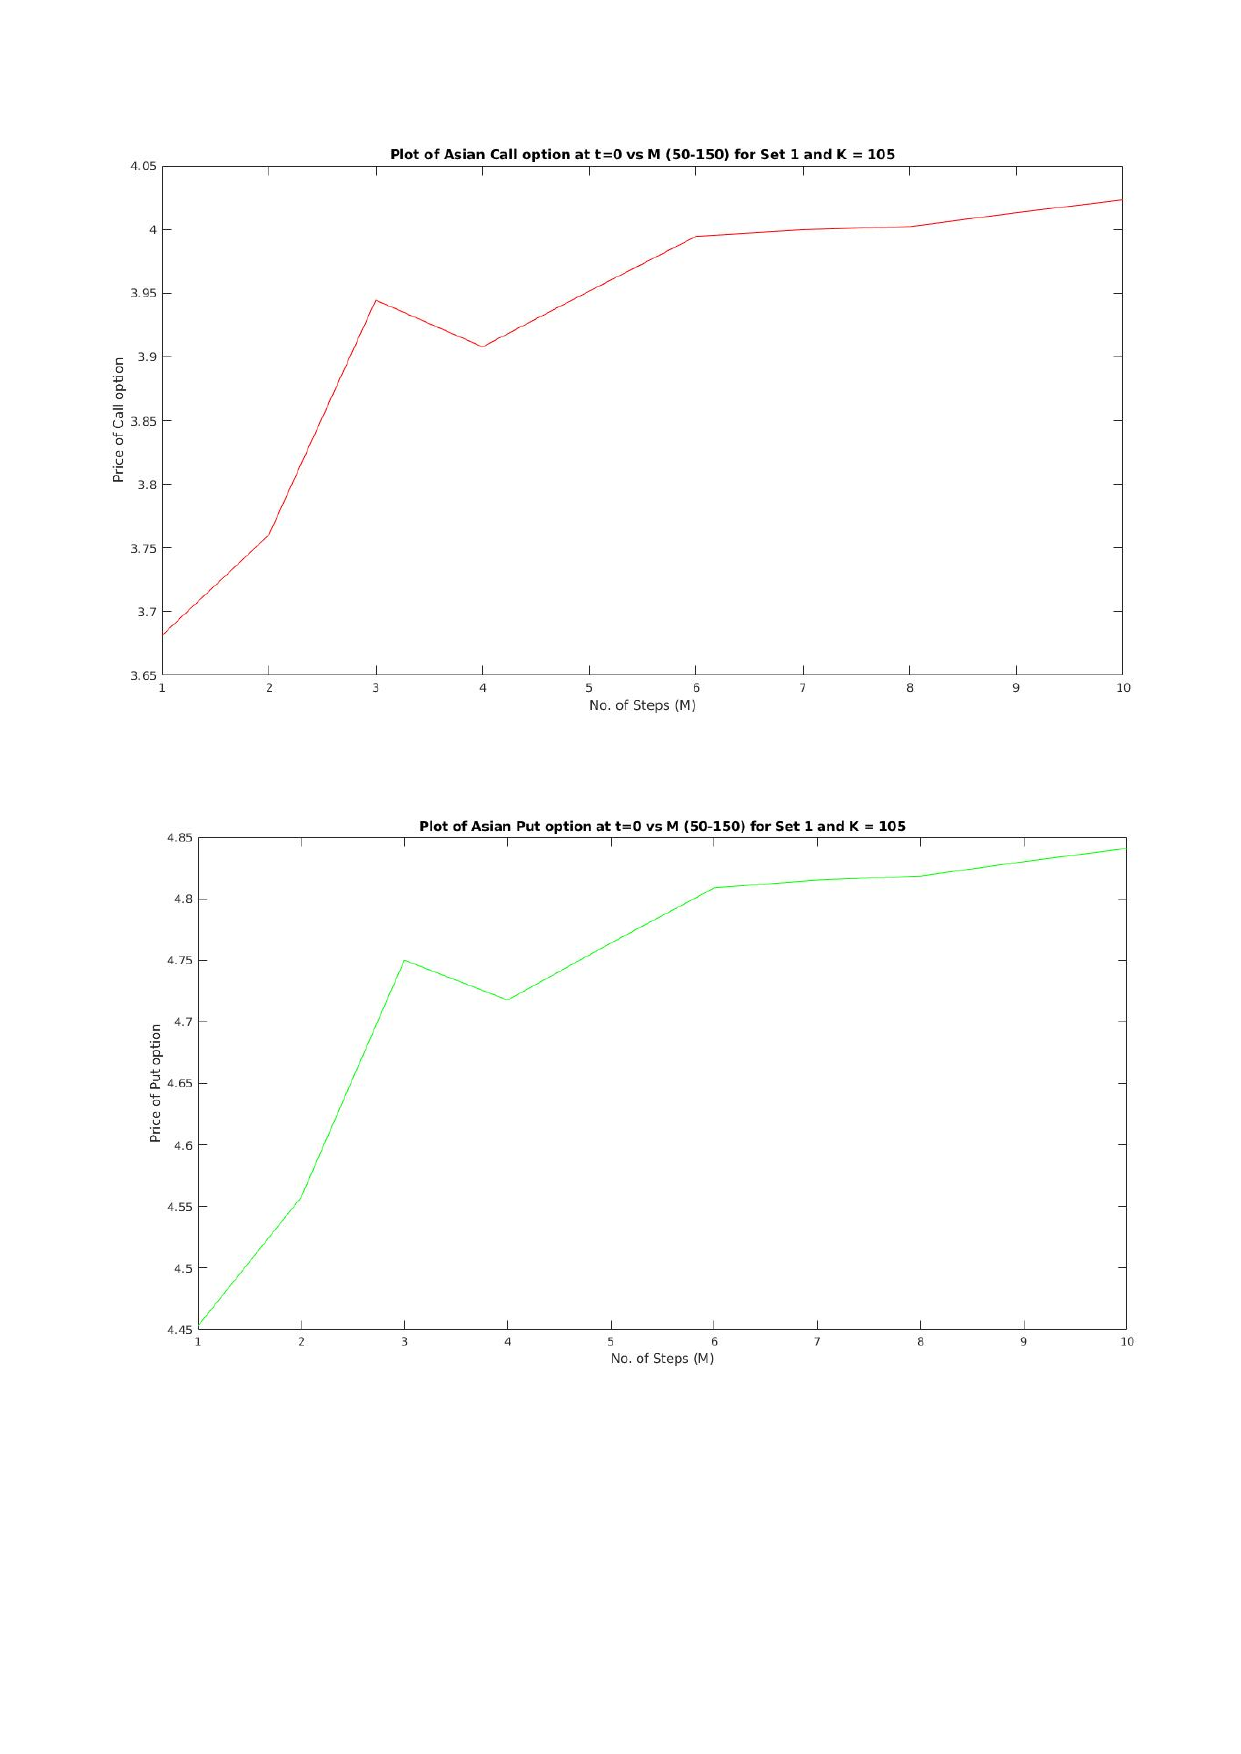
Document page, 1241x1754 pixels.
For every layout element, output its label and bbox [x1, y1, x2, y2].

picture [0, 118, 1241, 744]
picture [41, 791, 1241, 1396]
